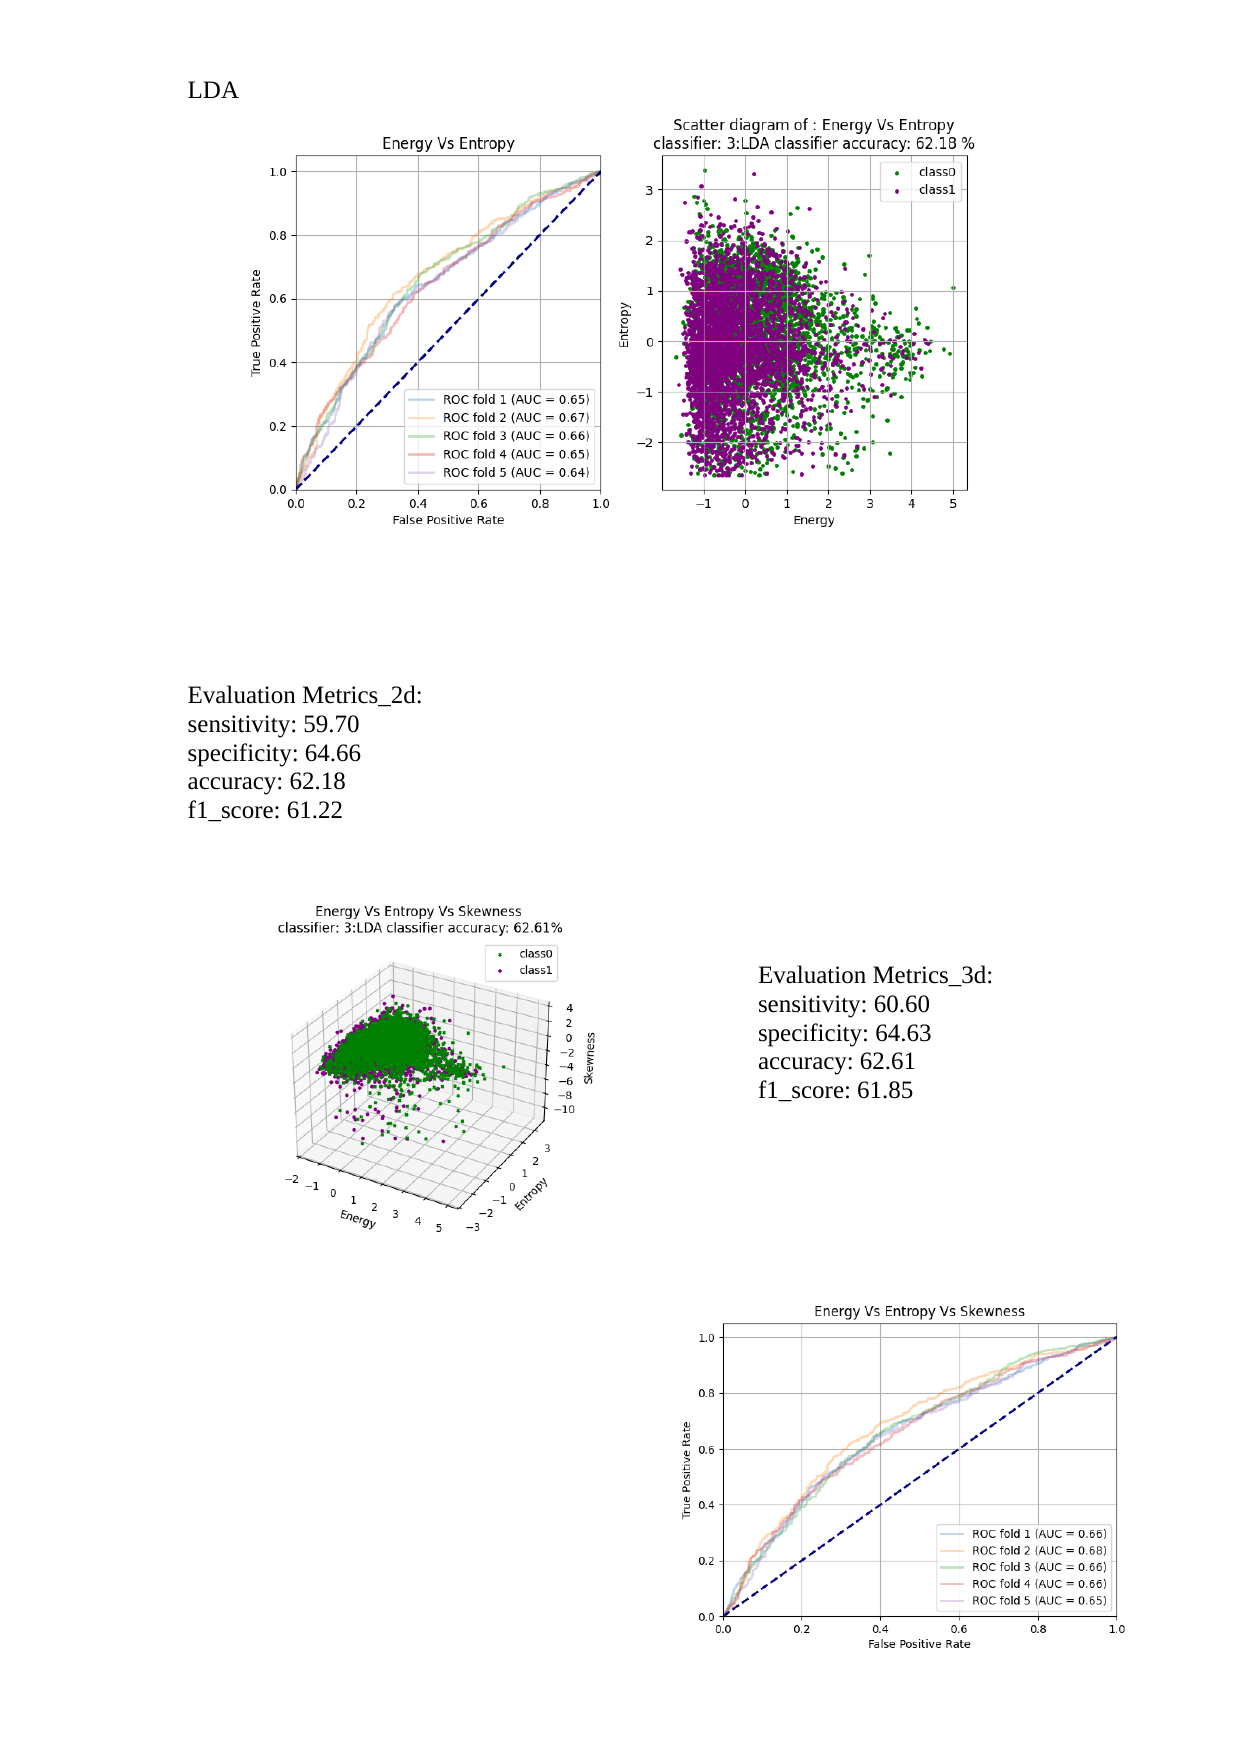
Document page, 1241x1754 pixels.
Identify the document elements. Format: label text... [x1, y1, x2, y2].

text accuracy: 62.18 [187, 766, 1053, 795]
text specificity: 64.66 [187, 738, 1053, 766]
picture [659, 1277, 1167, 1658]
text LDA [187, 75, 1053, 103]
text f1_score: 61.22 [187, 795, 1053, 824]
picture [163, 894, 661, 1268]
text sensitivity: 59.70 [187, 709, 1053, 738]
text Evaluation Metrics_2d: [187, 680, 1053, 709]
picture [187, 103, 1053, 537]
